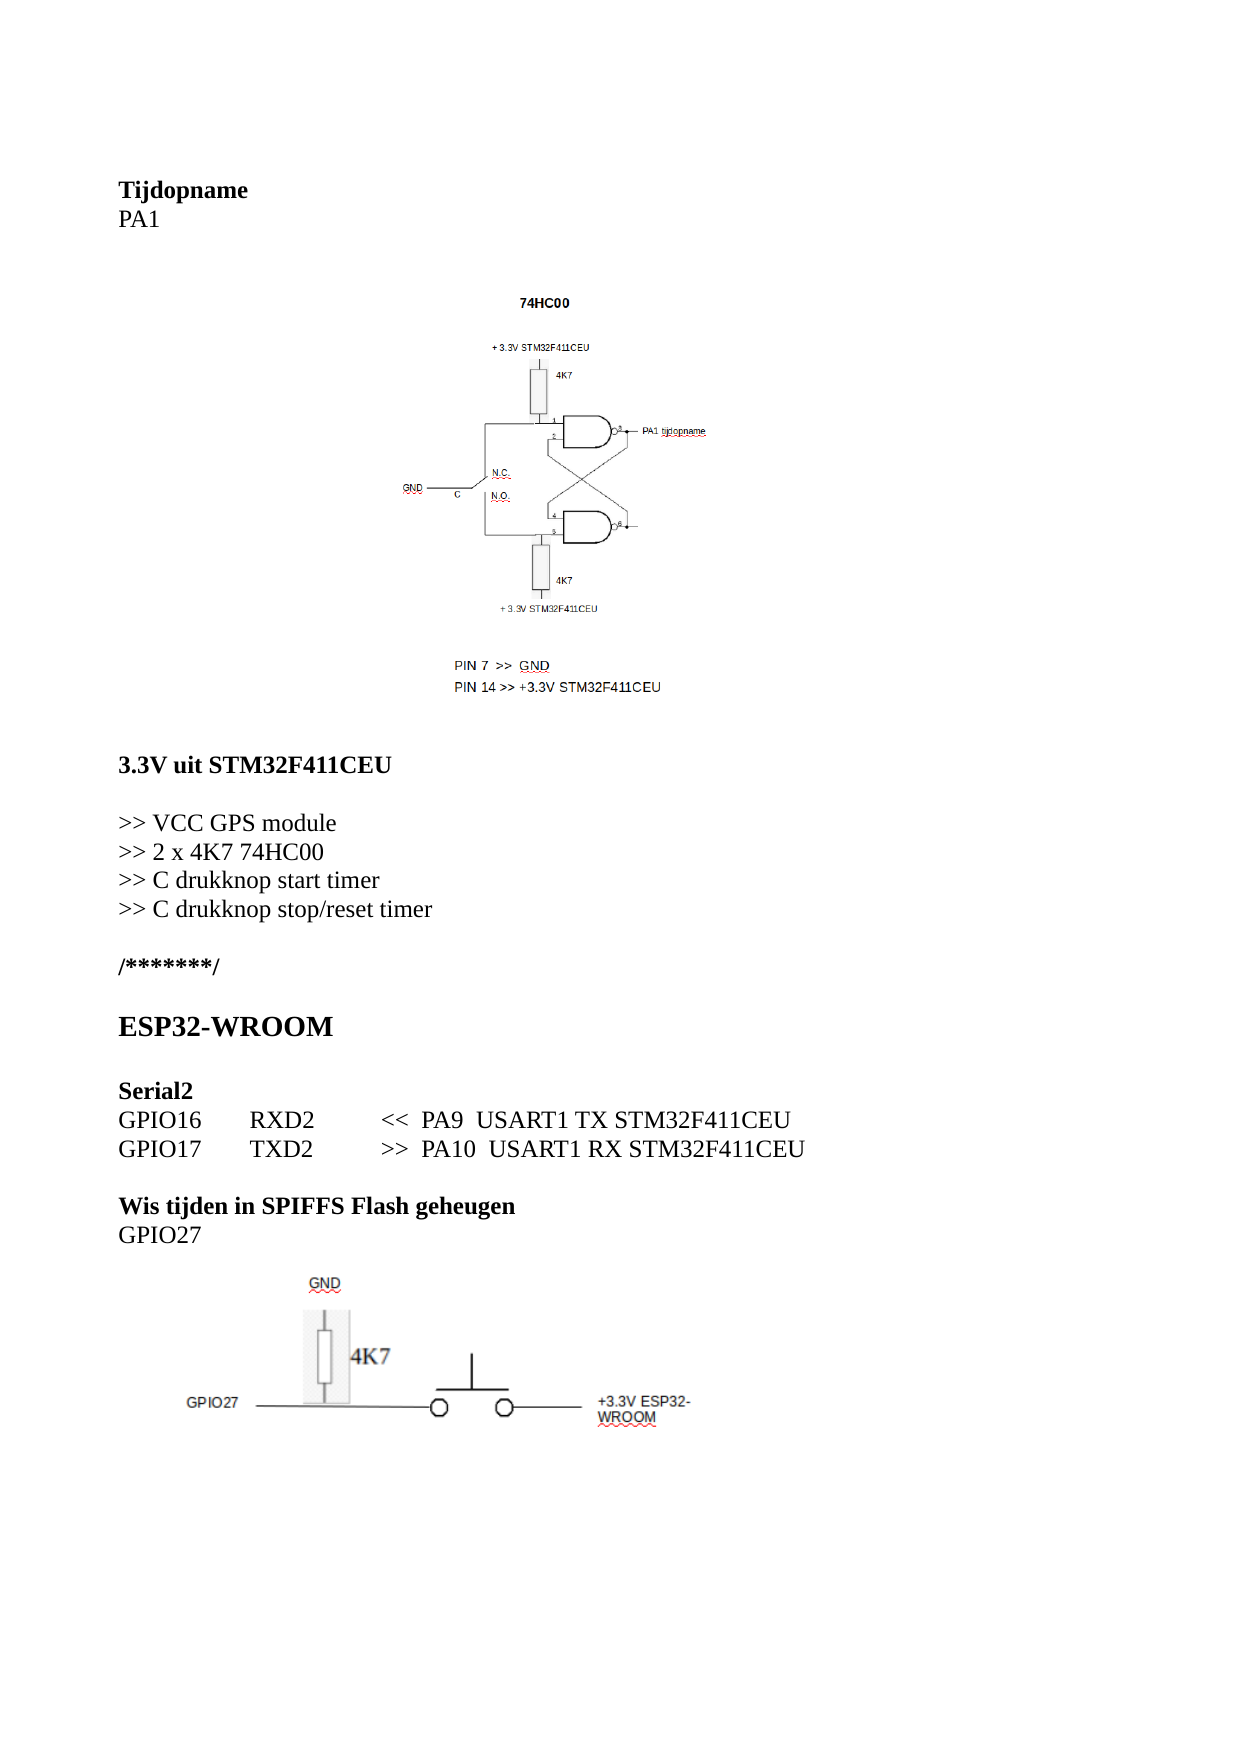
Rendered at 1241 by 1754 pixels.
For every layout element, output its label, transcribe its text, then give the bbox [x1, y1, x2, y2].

text Serial2 [118, 1076, 1122, 1105]
text >> 2 x 4K7 74HC00 [118, 837, 1122, 866]
text GPIO27 [118, 1220, 1122, 1249]
text Tijdopname [118, 176, 1122, 204]
text >> VCC GPS module [118, 808, 1122, 837]
text /*******/ [118, 952, 1122, 981]
text GPIO17 TXD2 >> PA10 USART1 RX STM32F411CEU [118, 1134, 1122, 1163]
text 3.3V uit STM32F411CEU [118, 751, 1122, 779]
picture [392, 283, 715, 702]
picture [177, 1268, 718, 1464]
text ESP32-WROOM [118, 1009, 1122, 1043]
text GPIO16 RXD2 << PA9 USART1 TX STM32F411CEU [118, 1105, 1122, 1134]
text >> C drukknop stop/reset timer [118, 894, 1122, 923]
text PA1 [118, 204, 1122, 233]
text Wis tijden in SPIFFS Flash geheugen [118, 1191, 1122, 1220]
text >> C drukknop start timer [118, 866, 1122, 894]
